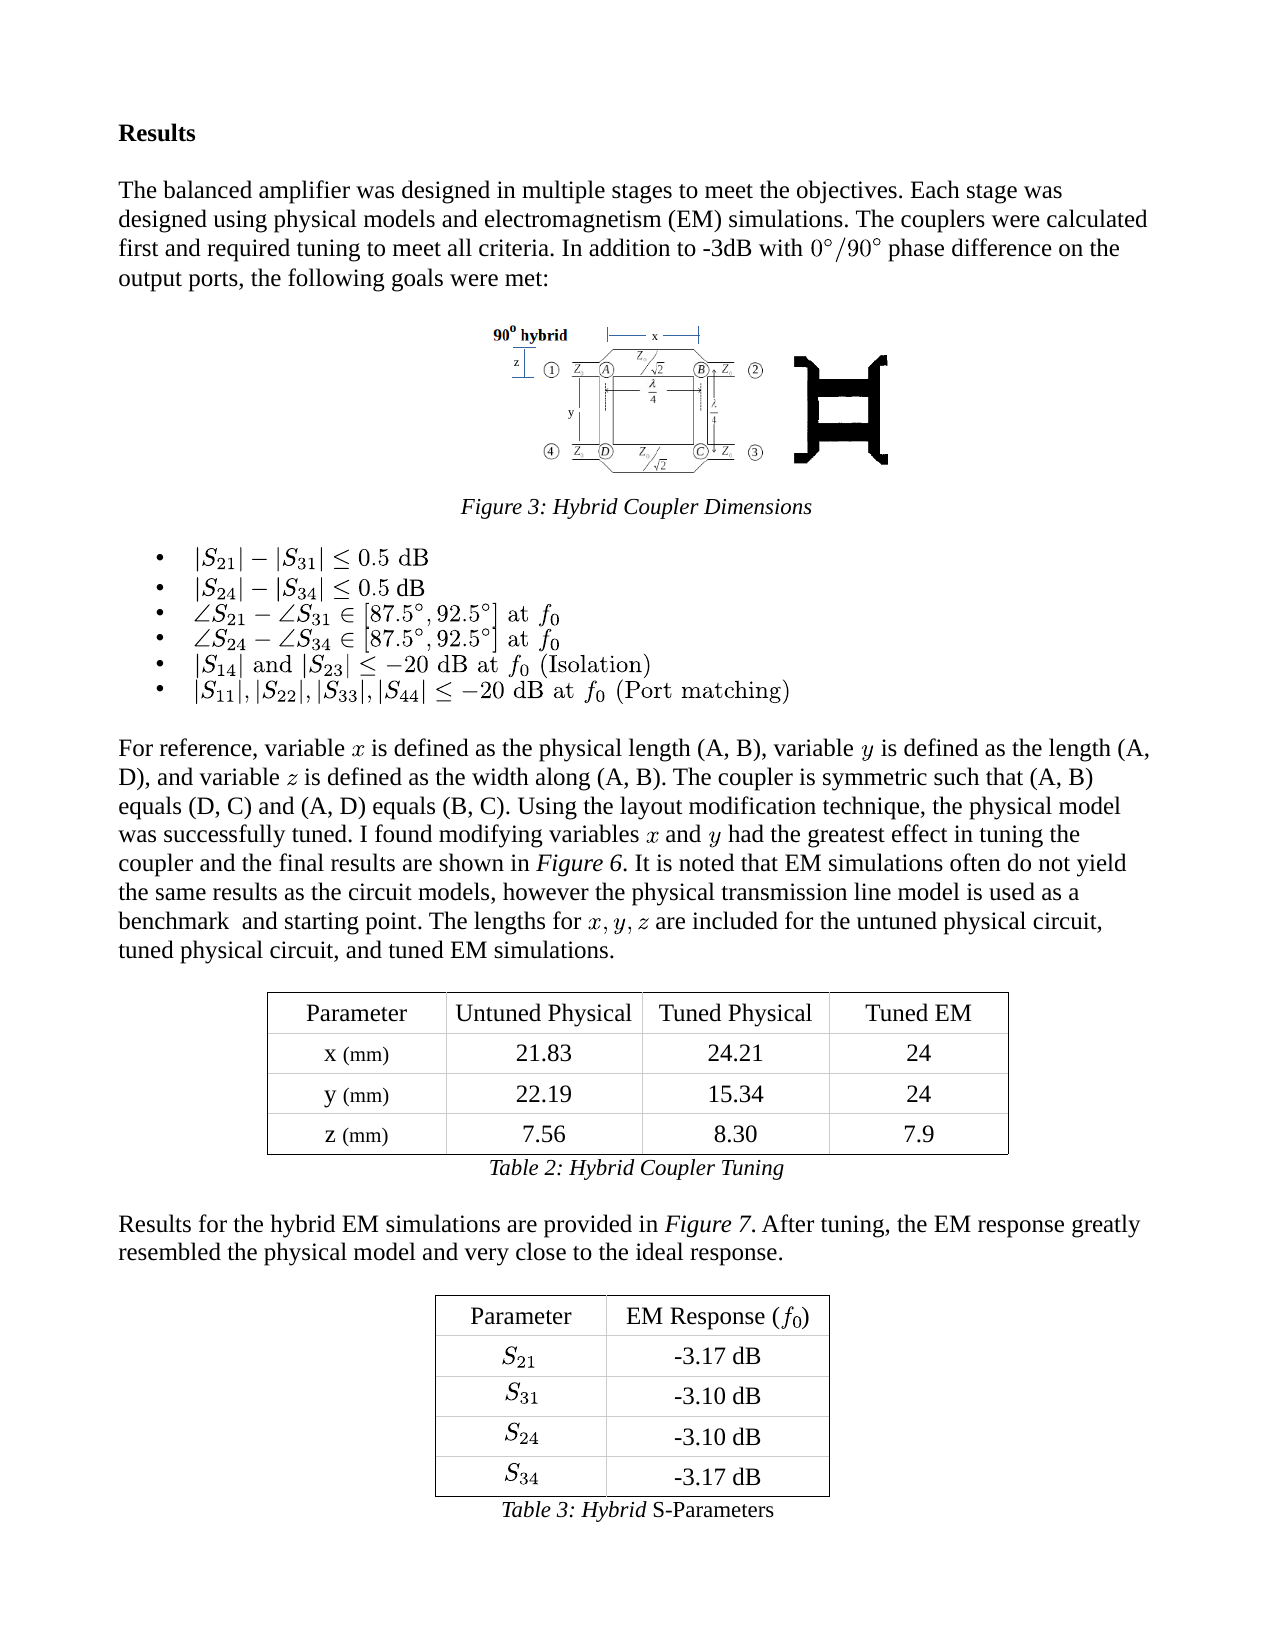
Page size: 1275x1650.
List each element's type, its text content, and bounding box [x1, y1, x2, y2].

table_cell [436, 1457, 606, 1496]
text Table 3: Hybrid S-Parameters [118, 1497, 1157, 1523]
text Table 2: Hybrid Coupler Tuning [118, 1153, 1157, 1180]
table_header EM Response () [607, 1296, 829, 1335]
table_cell -3.17 dB [607, 1336, 829, 1376]
table_cell [436, 1336, 606, 1376]
text Results for the hybrid EM simulations are provided in Figure 7. After tuning, the EM response greatly resembled the physical model and very close to the ideal response. [118, 1209, 1157, 1266]
table_cell 21.83 [447, 1034, 642, 1073]
table_header Tuned EM [830, 993, 1008, 1032]
table_cell -3.10 dB [607, 1417, 829, 1456]
text For reference, variable is defined as the physical length (A, B), variable is defined as the length (A, D), and variable is defined as the width along (A, B). The coupler is symmetric such that (A, B) equals (D, C) and (A, D) equals (B, C). Using the layout modification technique, the physical model was successfully tuned. I found modifying variables and had the greatest effect in tuning the coupler and the final results are shown in Figure 6. It is noted that EM simulations often do not yield the same results as the circuit models, however the physical transmission line model is used as a benchmark and starting point. The lengths for are included for the untuned physical circuit, tuned physical circuit, and tuned EM simulations. [118, 733, 1157, 963]
table_cell 22.19 [447, 1074, 642, 1113]
table_cell 24.21 [643, 1034, 829, 1073]
table_cell 7.56 [447, 1114, 642, 1153]
table_header Parameter [436, 1296, 606, 1335]
table_cell y (mm) [268, 1074, 446, 1113]
text Figure 3: Hybrid Coupler Dimensions [118, 493, 1157, 519]
table_cell z (mm) [268, 1114, 446, 1153]
text The balanced amplifier was designed in multiple stages to meet the objectives. Each stage was designed using physical models and electromagnetism (EM) simulations. The couplers were calculated first and required tuning to meet all criteria. In addition to -3dB with phase difference on the output ports, the following goals were met: [118, 176, 1157, 292]
table_header Untuned Physical [447, 993, 642, 1032]
table_cell [436, 1377, 606, 1416]
table_cell -3.10 dB [607, 1377, 829, 1416]
table_cell 8.30 [643, 1114, 829, 1153]
table_cell x (mm) [268, 1034, 446, 1073]
table_cell 24 [830, 1074, 1008, 1113]
list dB [156, 573, 1157, 603]
table_cell [436, 1417, 606, 1456]
picture [486, 320, 902, 476]
table_cell 15.34 [643, 1074, 829, 1113]
table_cell 24 [830, 1034, 1008, 1073]
table_cell -3.17 dB [607, 1457, 829, 1496]
table_header Tuned Physical [643, 993, 829, 1032]
table_cell 7.9 [830, 1114, 1008, 1153]
table_header Parameter [268, 993, 446, 1032]
text Results [118, 118, 1157, 147]
